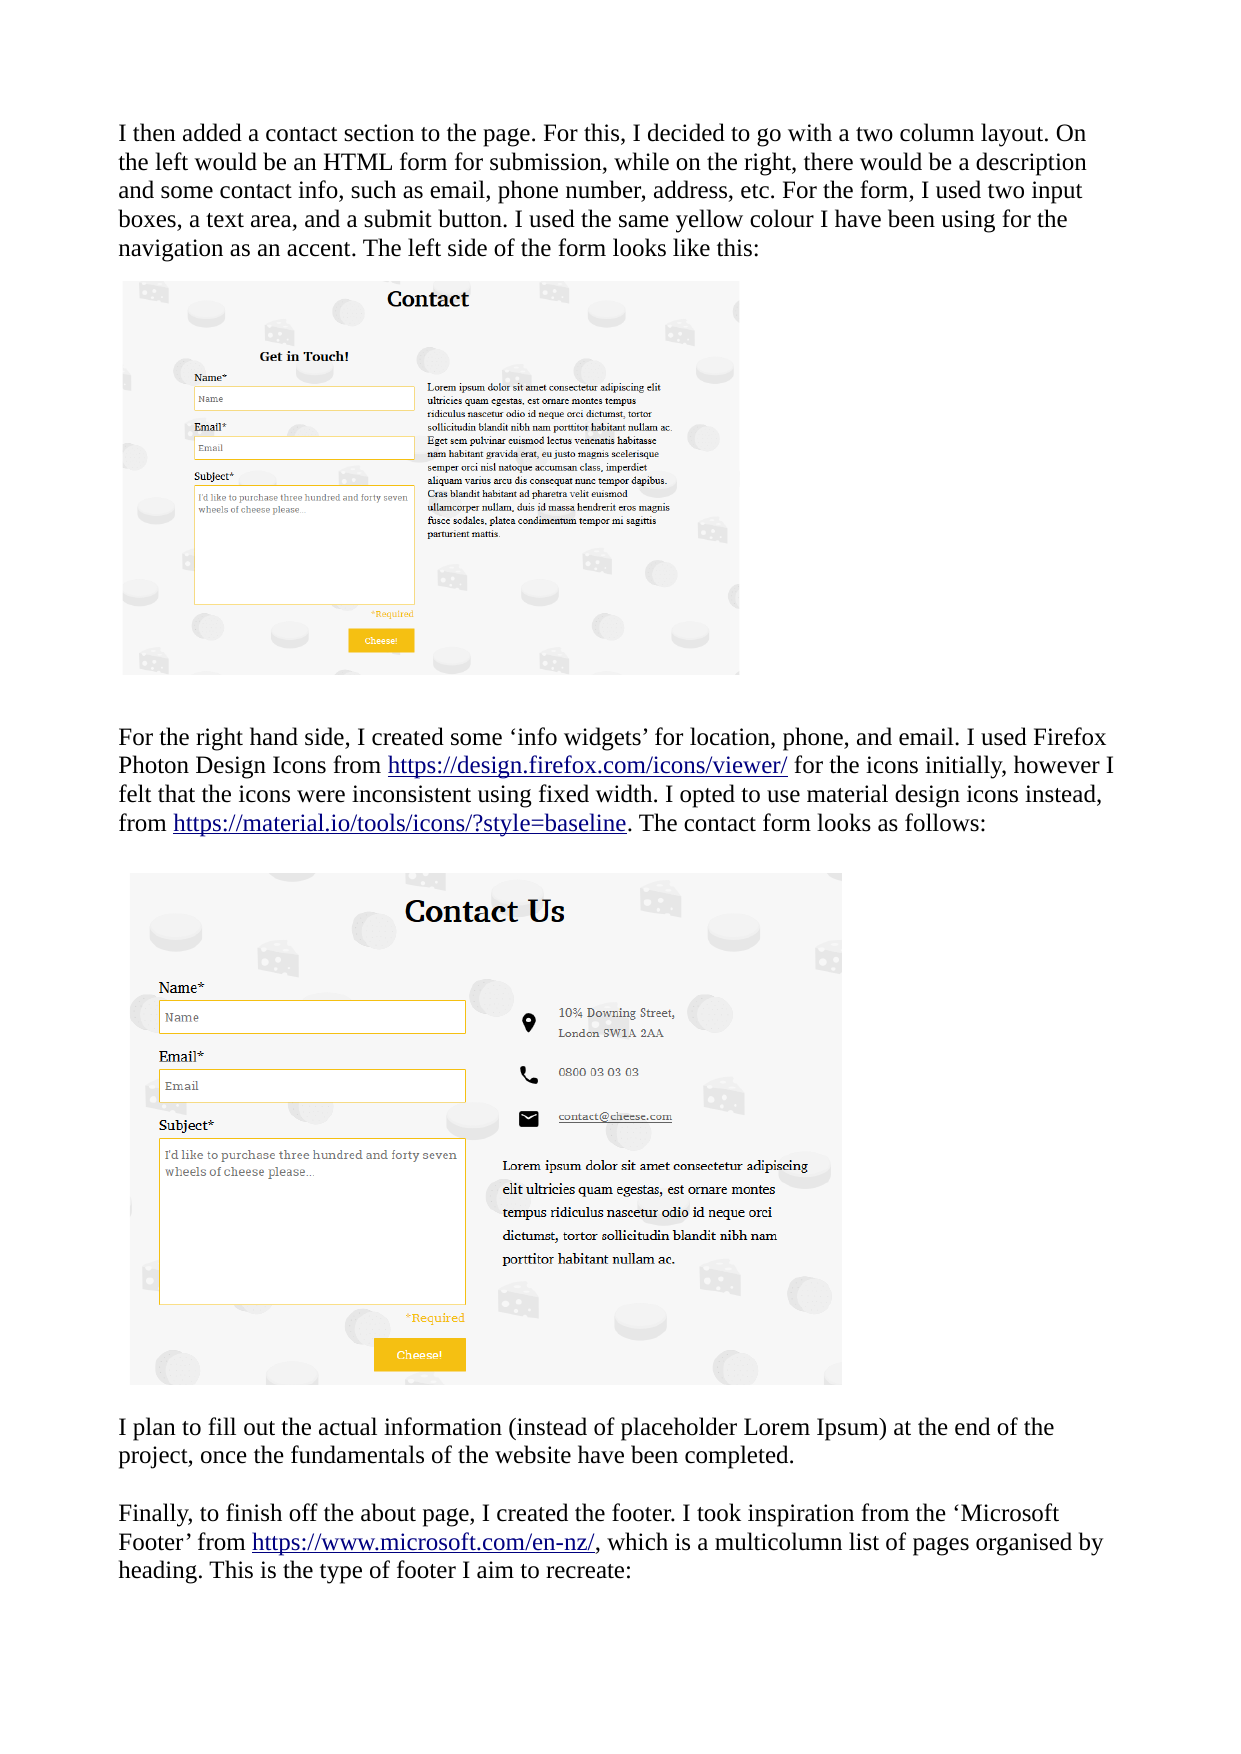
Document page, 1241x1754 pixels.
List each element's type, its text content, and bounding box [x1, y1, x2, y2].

picture [129, 873, 842, 1385]
text Finally, to finish off the about page, I created the footer. I took inspiration from the ‘Microsoft Footer’ from https://www.microsoft.com/en-nz/, which is a multicolumn list of pages organised by heading. This is the type of footer I aim to recreate: [118, 1498, 1122, 1584]
picture [122, 281, 740, 675]
text I plan to fill out the actual information (instead of placeholder Lorem Ipsum) at the end of the project, once the fundamentals of the website have been completed. [118, 1412, 1122, 1469]
text For the right hand side, I created some ‘info widgets’ for location, phone, and email. I used Firefox Photon Design Icons from https://design.firefox.com/icons/viewer/ for the icons initially, however I felt that the icons were inconsistent using fixed width. I opted to use material design icons instead, from https://material.io/tools/icons/?style=baseline. The contact form looks as follows: [118, 722, 1122, 837]
text I then added a contact section to the page. For this, I decided to go with a two column layout. On the left would be an HTML form for submission, while on the right, there would be a description and some contact info, such as email, phone number, address, etc. For the form, I used two input boxes, a text area, and a submit button. I used the same yellow colour I have been using for the navigation as an accent. The left side of the form looks like this: [118, 118, 1122, 262]
